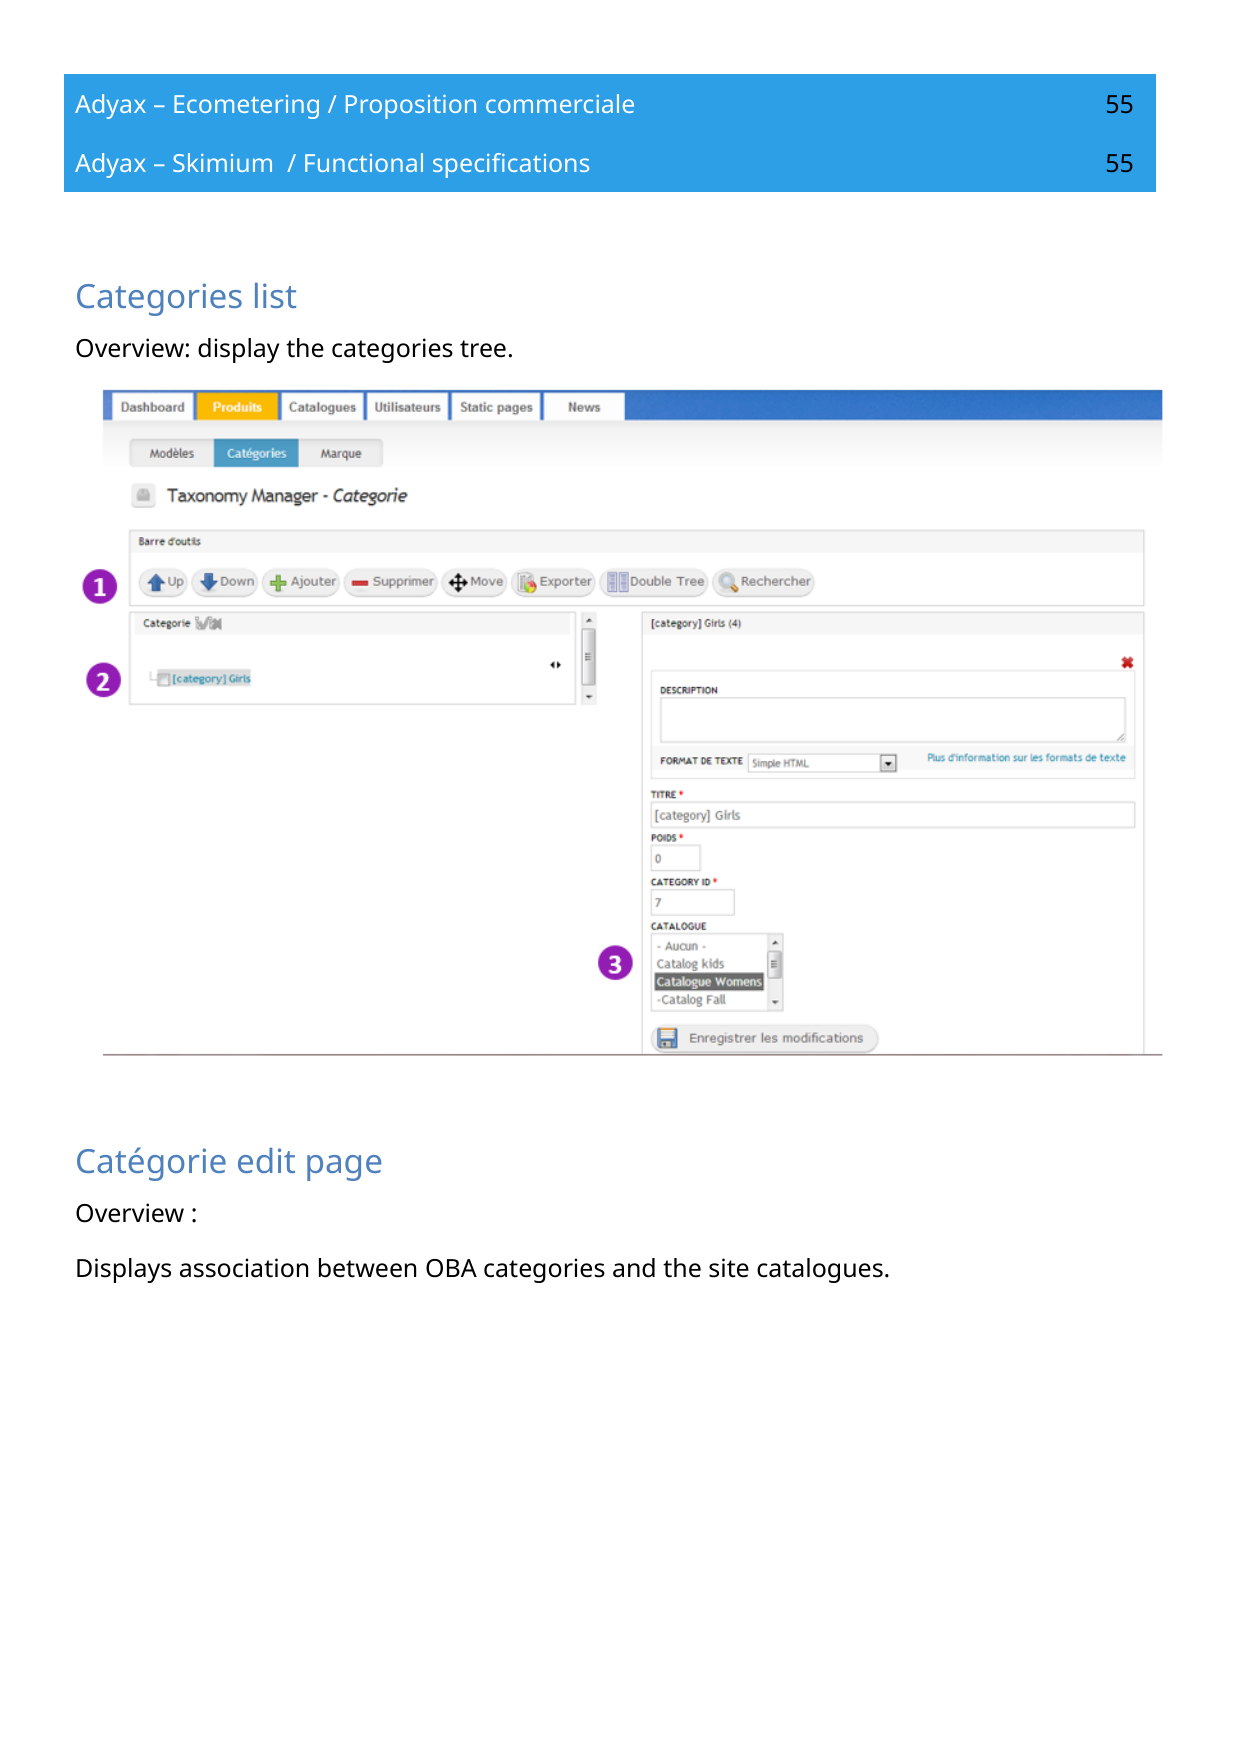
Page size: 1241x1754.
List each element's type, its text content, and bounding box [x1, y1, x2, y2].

subtitle Categories list [75, 272, 1165, 318]
text Displays association between OBA categories and the site catalogues. [75, 1250, 1165, 1284]
text Overview : [75, 1196, 1165, 1229]
picture [75, 385, 1165, 1062]
subtitle Catégorie edit page [75, 1138, 1165, 1183]
text Overview: display the categories tree. [75, 330, 1165, 364]
